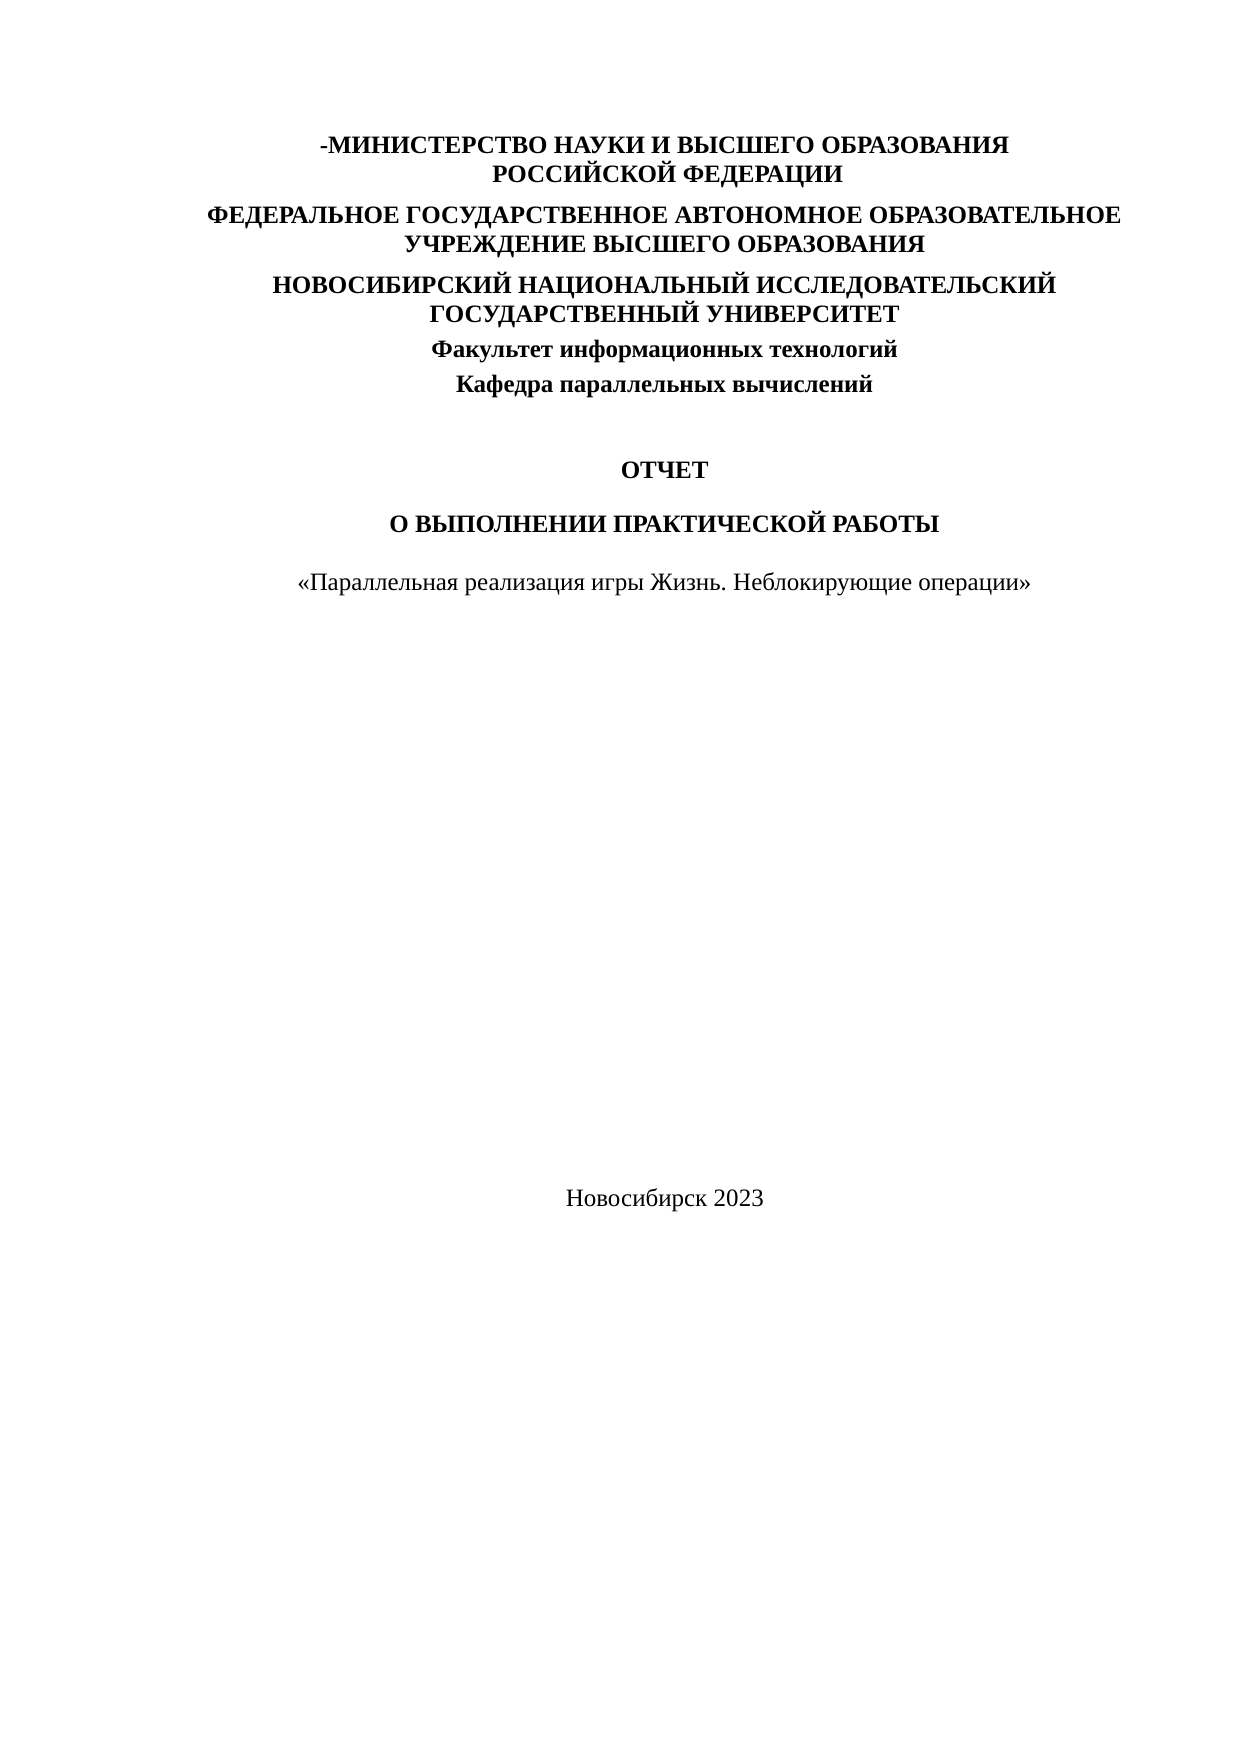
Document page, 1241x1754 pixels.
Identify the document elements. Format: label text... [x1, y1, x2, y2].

subtitle О ВЫПОЛНЕНИИ ПРАКТИЧЕСКОЙ РАБОТЫ [177, 509, 1152, 538]
list -МИНИСТЕРСТВО НАУКИ И ВЫСШЕГО ОБРАЗОВАНИЯ РОССИЙСКОЙ ФЕДЕРАЦИИ [177, 131, 1152, 188]
text Кафедра параллельных вычислений [177, 369, 1152, 398]
list НОВОСИБИРСКИЙ НАЦИОНАЛЬНЫЙ ИССЛЕДОВАТЕЛЬСКИЙ ГОСУДАРСТВЕННЫЙ УНИВЕРСИТЕТ [177, 271, 1152, 328]
text Новосибирск 2023 [177, 1183, 1152, 1212]
text «Параллельная реализация игры Жизнь. Неблокирующие операции» [177, 567, 1152, 596]
list ФЕДЕРАЛЬНОЕ ГОСУДАРСТВЕННОЕ АВТОНОМНОЕ ОБРАЗОВАТЕЛЬНОЕ УЧРЕЖДЕНИЕ ВЫСШЕГО ОБРАЗОВАНИЯ [177, 201, 1152, 258]
list Факультет информационных технологий [177, 334, 1152, 363]
subtitle ОТЧЕТ [177, 456, 1152, 484]
